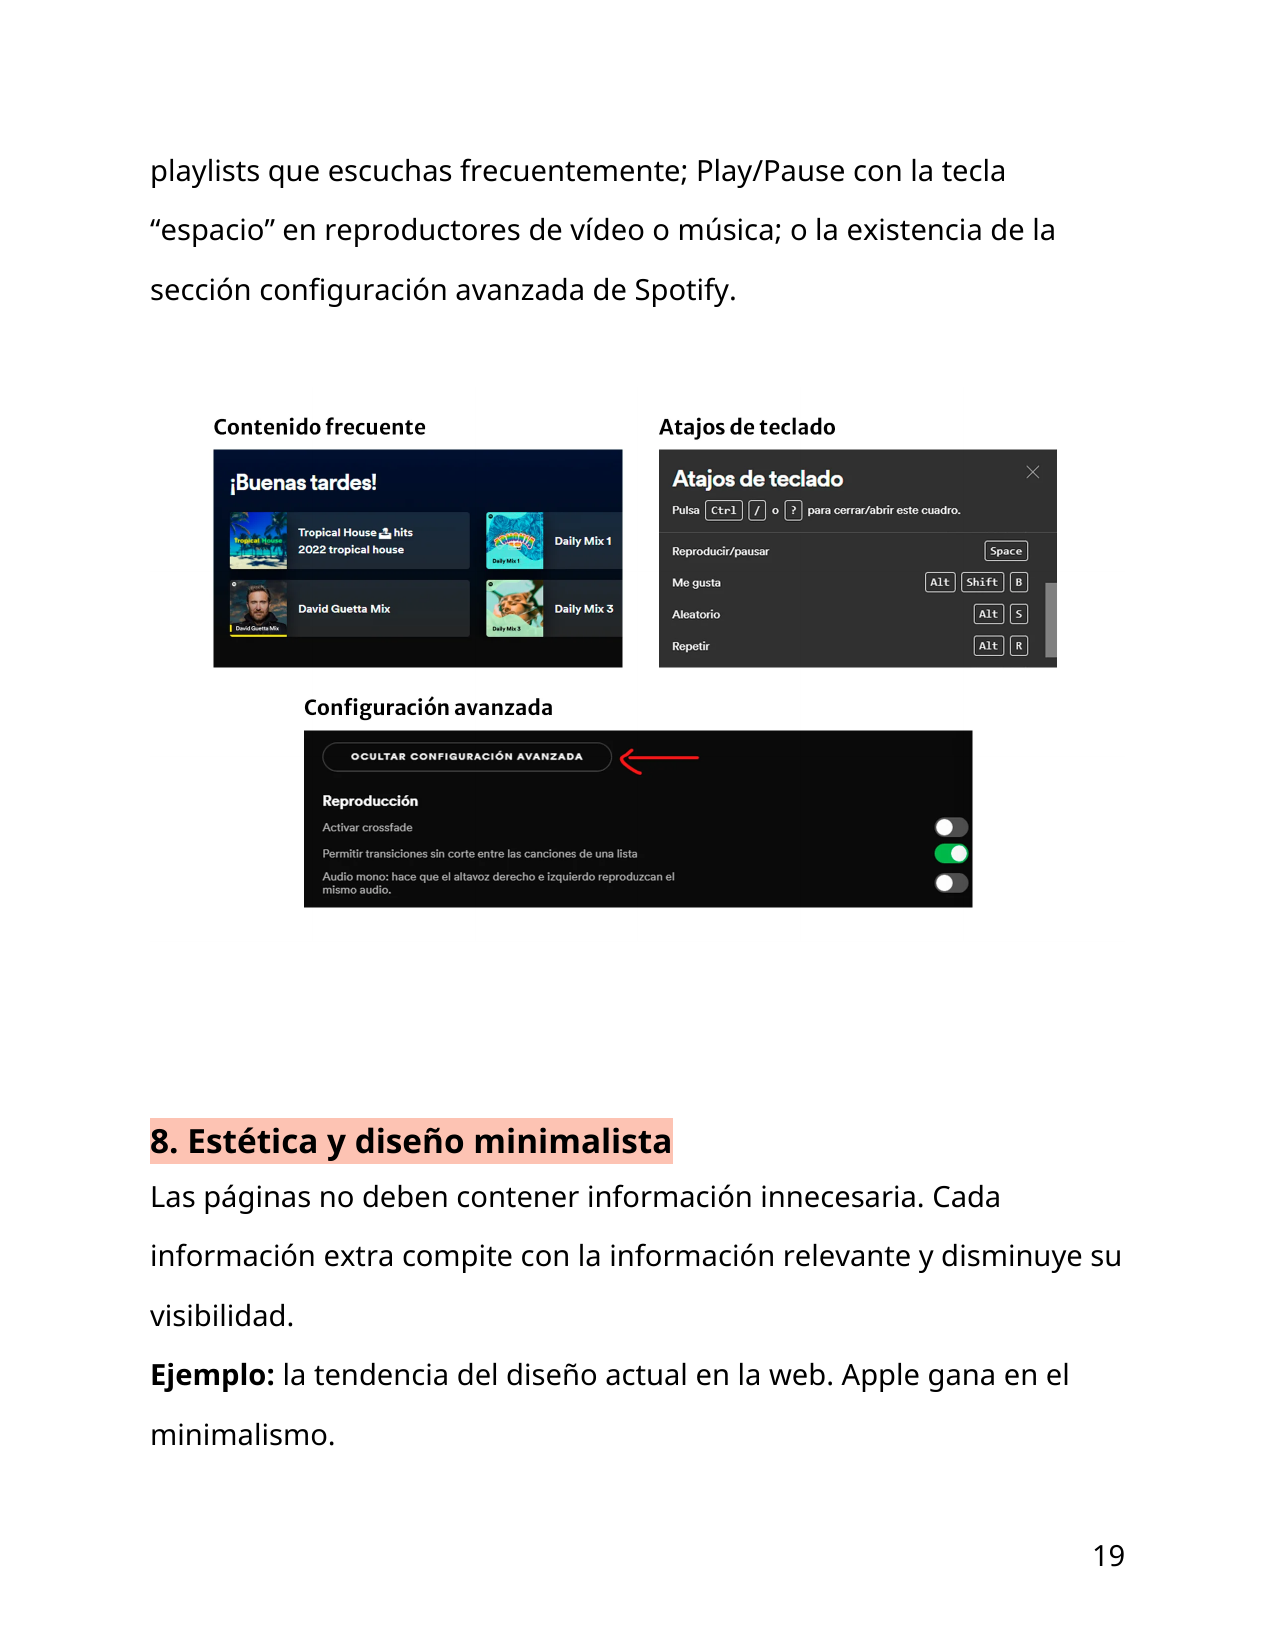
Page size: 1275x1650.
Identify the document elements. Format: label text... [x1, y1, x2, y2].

text Las páginas no deben contener información innecesaria. Cada información extra compite con la información relevante y disminuye su visibilidad. [150, 1176, 1125, 1335]
text Ejemplo: la tendencia del diseño actual en la web. Apple gana en el minimalismo. [150, 1355, 1125, 1454]
subtitle 8. Estética y diseño minimalista [673, 1118, 1125, 1164]
text playlists que escuchas frecuentemente; Play/Pause con la tecla “espacio” en reproductores de vídeo o música; o la existencia de la sección configuración avanzada de Spotify. [150, 150, 1125, 309]
picture [150, 387, 1125, 942]
